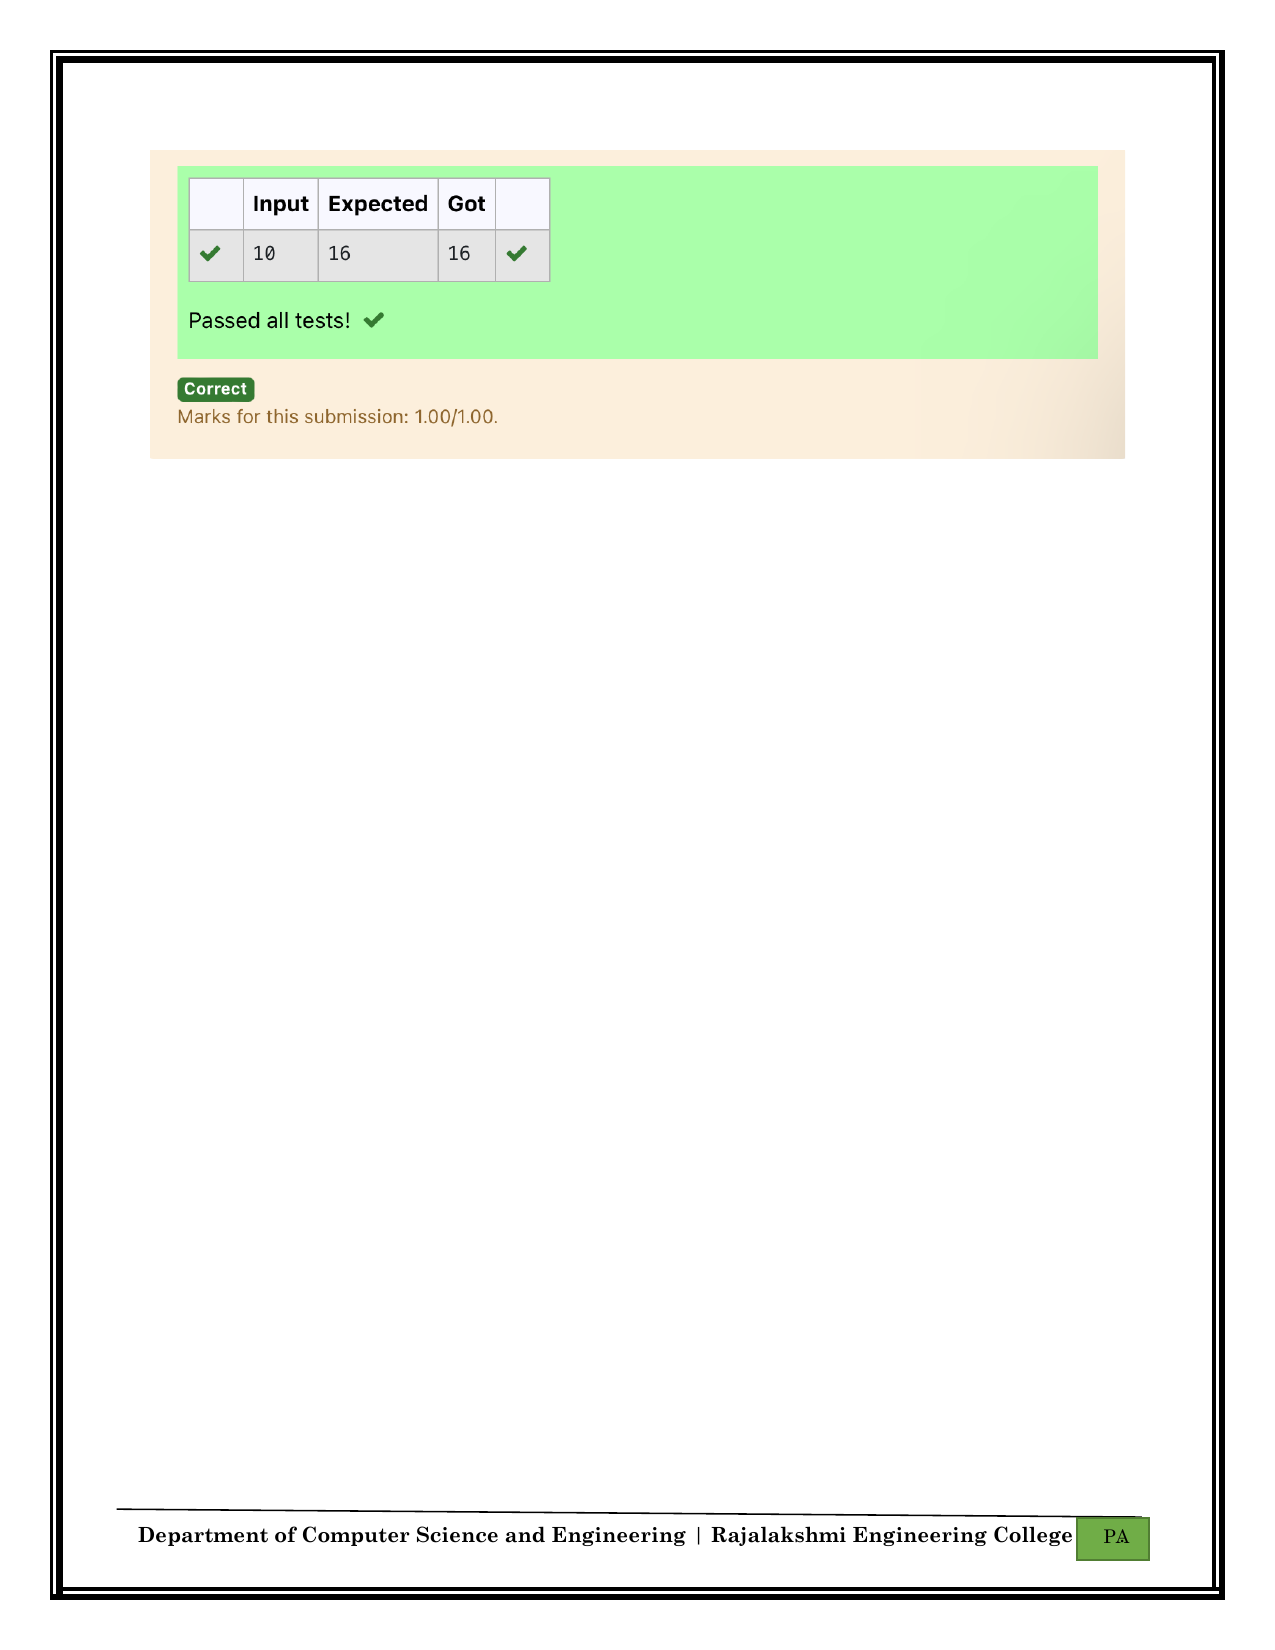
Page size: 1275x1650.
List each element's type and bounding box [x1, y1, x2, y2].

picture [150, 150, 1125, 459]
